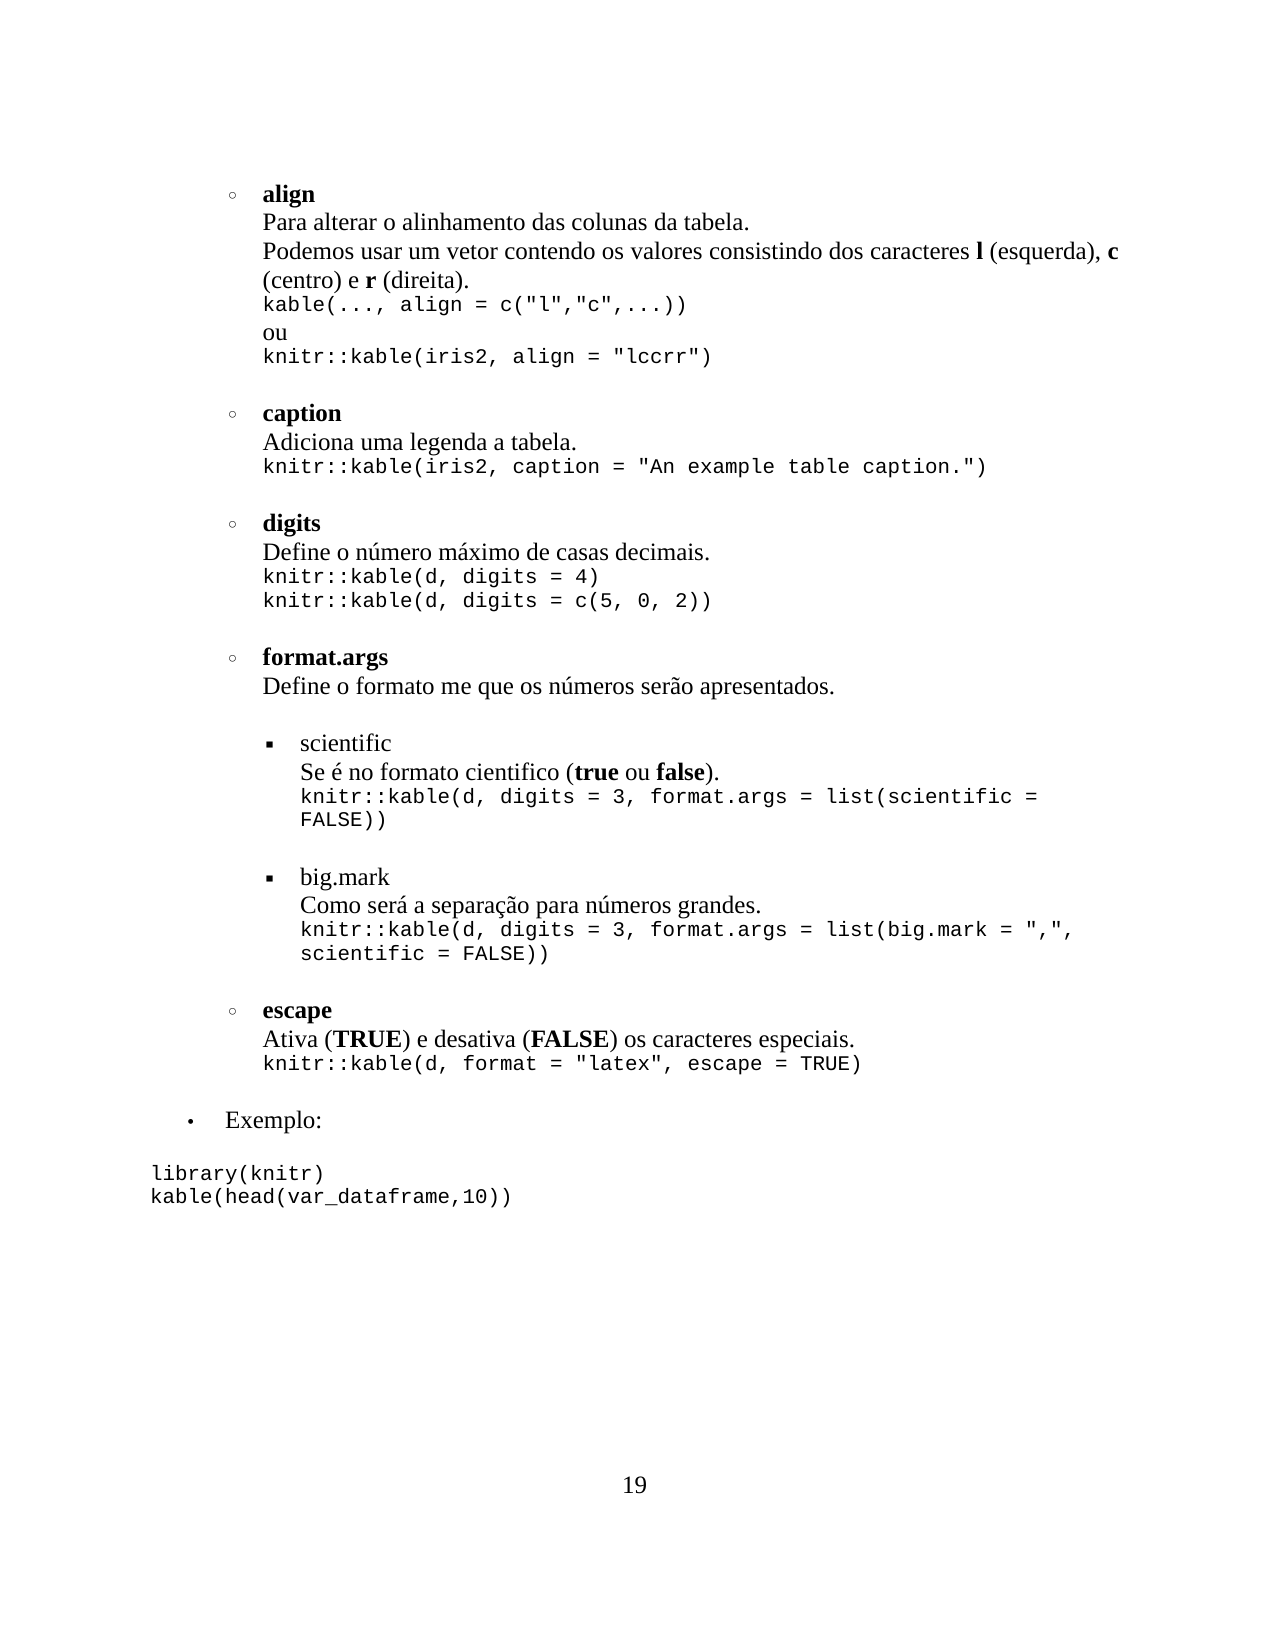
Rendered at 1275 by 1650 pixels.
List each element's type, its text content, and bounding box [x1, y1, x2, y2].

list [225, 150, 1125, 179]
list align Para alterar o alinhamento das colunas da tabela. Podemos usar um vetor contendo os valores consistindo dos caracteres l (esquerda), c (centro) e r (direita). kable(..., align = c("l","c",...)) ou knitr::kable(iris2, align = "lccrr") [225, 179, 1125, 398]
list digits Define o número máximo de casas decimais. knitr::kable(d, digits = 4) knitr::kable(d, digits = c(5, 0, 2)) [225, 508, 1125, 642]
text library(knitr) [150, 1163, 1125, 1186]
list big.mark Como será a separação para números grandes. knitr::kable(d, digits = 3, format.args = list(big.mark = ",", scientific = FALSE)) [262, 862, 1125, 995]
list caption Adiciona uma legenda a tabela. knitr::kable(iris2, caption = "An example table caption.") [225, 398, 1125, 508]
list escape Ativa (TRUE) e desativa (FALSE) os caracteres especiais. knitr::kable(d, format = "latex", escape = TRUE) [225, 995, 1125, 1105]
list scientific Se é no formato cientifico (true ou false). knitr::kable(d, digits = 3, format.args = list(scientific = FALSE)) [262, 728, 1125, 862]
text kable(head(var_dataframe,10)) [150, 1186, 1125, 1210]
list Exemplo: [187, 1105, 1125, 1163]
list format.args Define o formato me que os números serão apresentados. [225, 642, 1125, 728]
